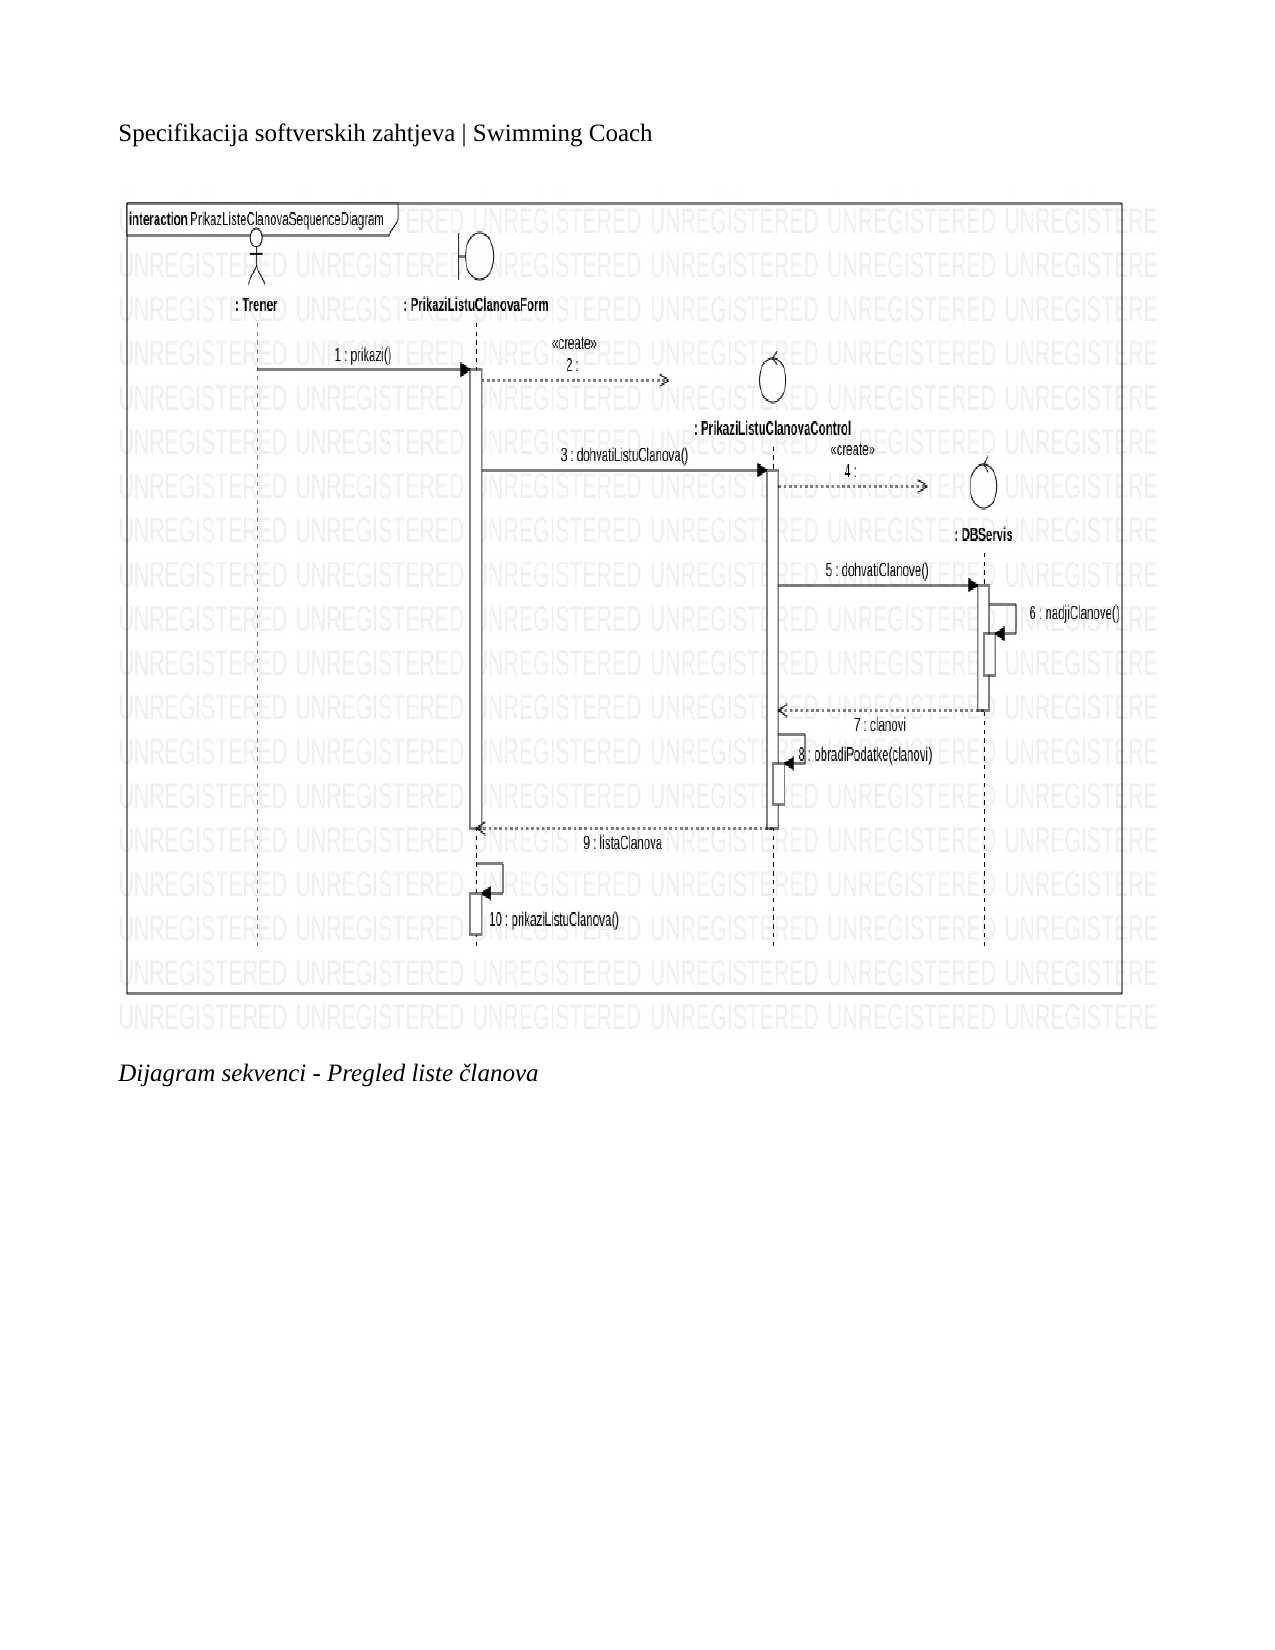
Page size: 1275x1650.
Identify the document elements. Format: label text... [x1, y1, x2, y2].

text Dijagram sekvenci - Pregled liste članova [118, 1053, 1157, 1086]
picture [118, 189, 1157, 1053]
